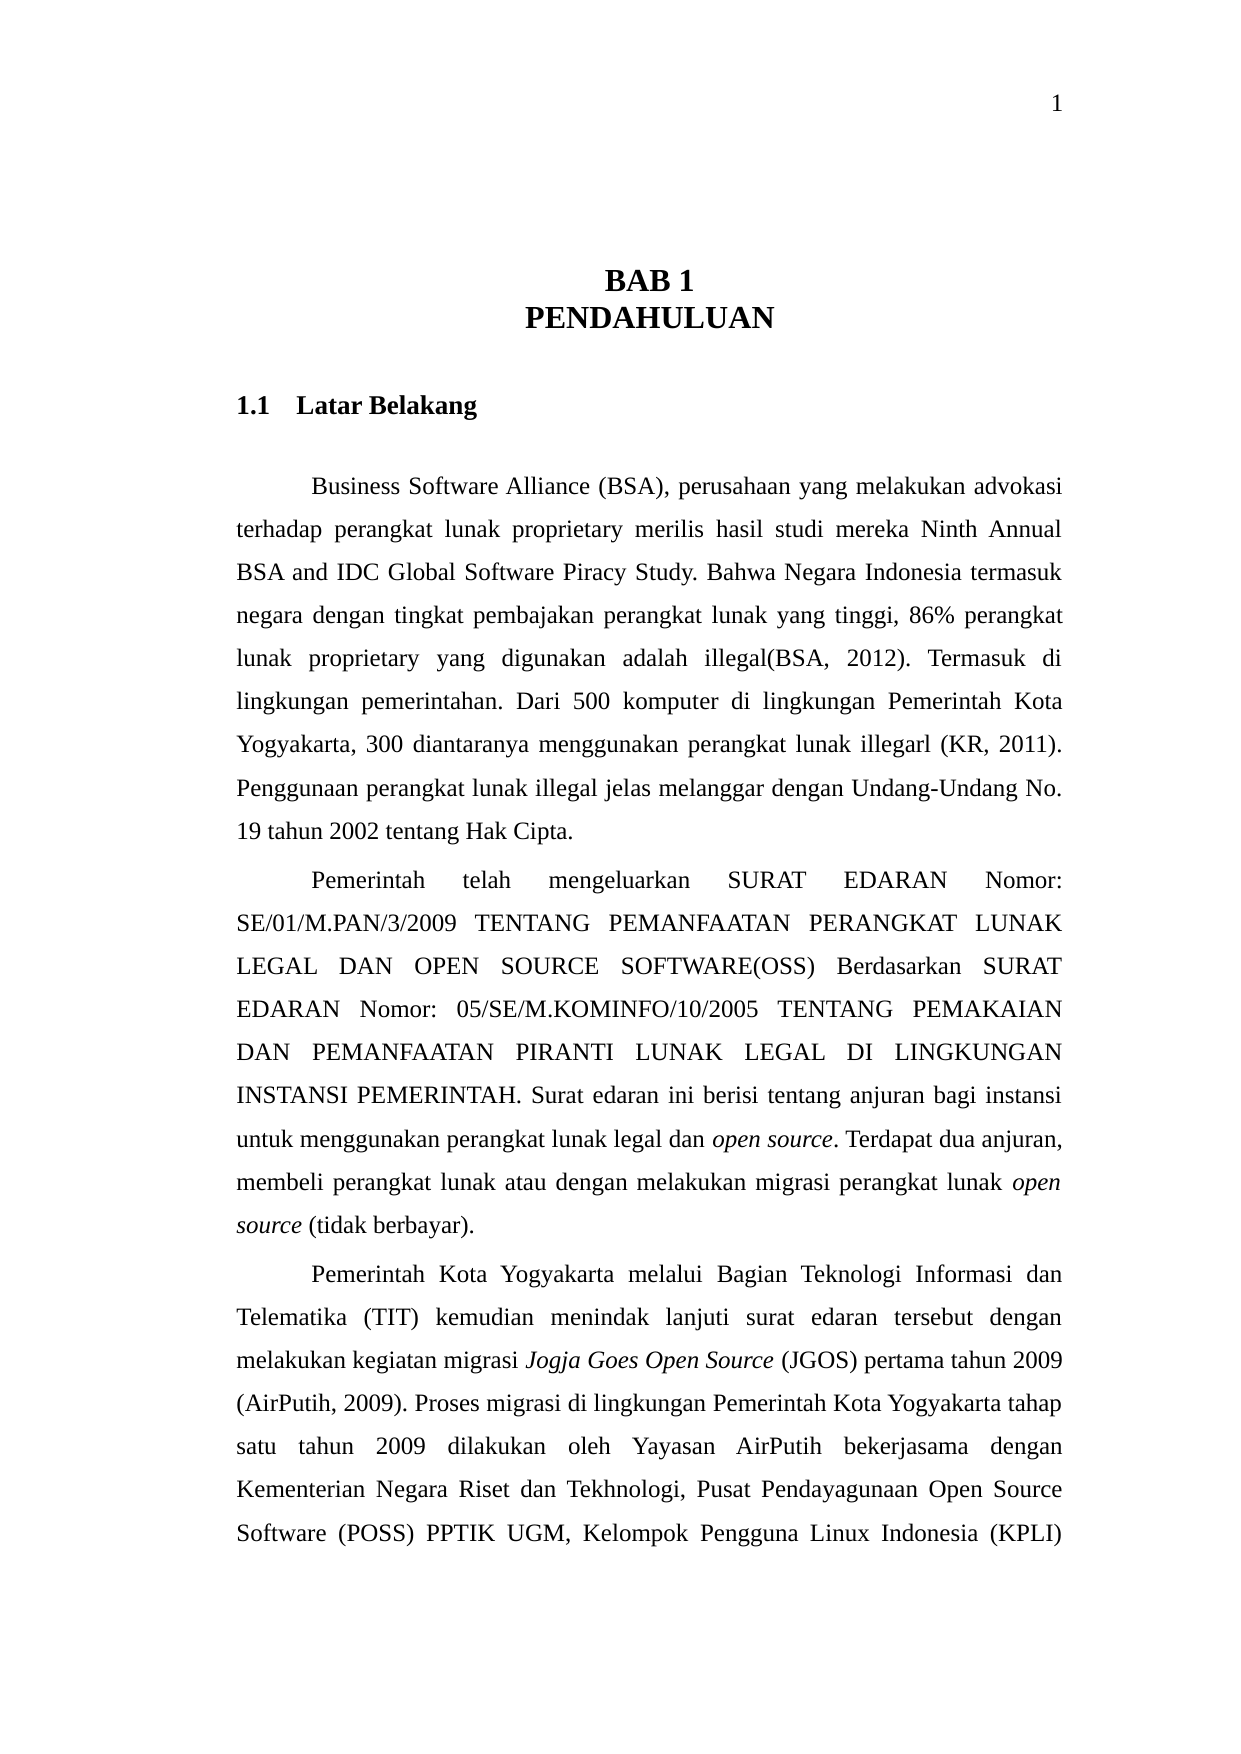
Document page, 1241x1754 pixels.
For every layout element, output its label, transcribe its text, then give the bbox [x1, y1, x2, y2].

subtitle PENDAHULUAN [236, 261, 1063, 335]
text Business Software Alliance (BSA), perusahaan yang melakukan advokasi terhadap perangkat lunak proprietary merilis hasil studi mereka Ninth Annual BSA and IDC Global Software Piracy Study. Bahwa Negara Indonesia termasuk negara dengan tingkat pembajakan perangkat lunak yang tinggi, 86% perangkat lunak proprietary yang digunakan adalah illegal(BSA, 2012). Termasuk di lingkungan pemerintahan. Dari 500 komputer di lingkungan Pemerintah Kota Yogyakarta, 300 diantaranya menggunakan perangkat lunak illegarl (KR, 2011). Penggunaan perangkat lunak illegal jelas melanggar dengan Undang-Undang No. 19 tahun 2002 tentang Hak Cipta. [236, 471, 1063, 844]
text Pemerintah Kota Yogyakarta melalui Bagian Teknologi Informasi dan Telematika (TIT) kemudian menindak lanjuti surat edaran tersebut dengan melakukan kegiatan migrasi Jogja Goes Open Source (JGOS) pertama tahun 2009 (AirPutih, 2009). Proses migrasi di lingkungan Pemerintah Kota Yogyakarta tahap satu tahun 2009 dilakukan oleh Yayasan AirPutih bekerjasama dengan Kementerian Negara Riset dan Tekhnologi, Pusat Pendayagunaan Open Source Software (POSS) PPTIK UGM, Kelompok Pengguna Linux Indonesia (KPLI) [236, 1259, 1063, 1546]
text Pemerintah telah mengeluarkan SURAT EDARAN Nomor: SE/01/M.PAN/3/2009 TENTANG PEMANFAATAN PERANGKAT LUNAK LEGAL DAN OPEN SOURCE SOFTWARE(OSS) Berdasarkan SURAT EDARAN Nomor: 05/SE/M.KOMINFO/10/2005 TENTANG PEMAKAIAN DAN PEMANFAATAN PIRANTI LUNAK LEGAL DI LINGKUNGAN INSTANSI PEMERINTAH. Surat edaran ini berisi tentang anjuran bagi instansi untuk menggunakan perangkat lunak legal dan open source. Terdapat dua anjuran, membeli perangkat lunak atau dengan melakukan migrasi perangkat lunak open source (tidak berbayar). [236, 865, 1063, 1239]
subtitle Latar belakang [236, 389, 1063, 420]
